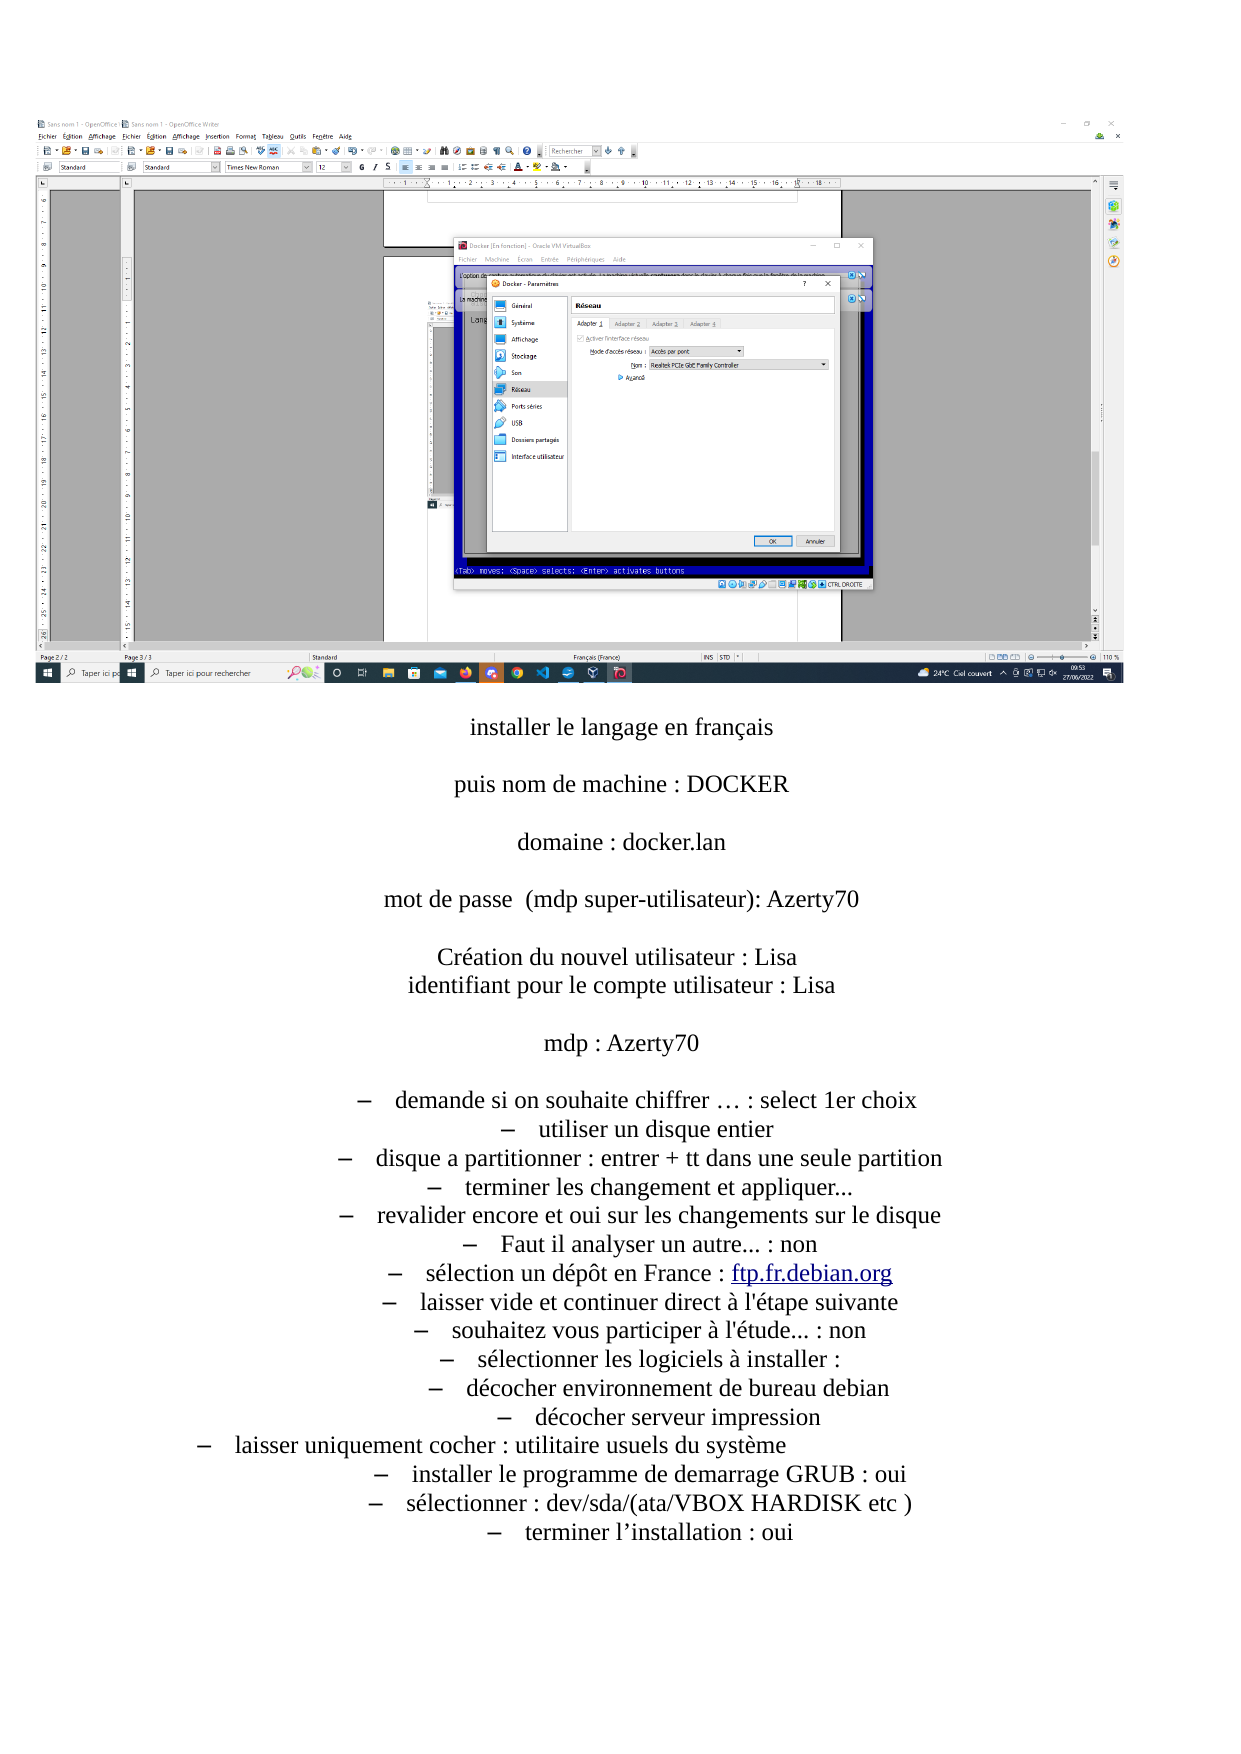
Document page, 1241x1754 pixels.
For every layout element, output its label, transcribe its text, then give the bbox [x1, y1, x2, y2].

list décocher environnement de bureau debian [111, 1373, 1207, 1402]
list sélection un dépôt en France : ftp.fr.debian.org [73, 1258, 1207, 1287]
text domaine : docker.lan [36, 827, 1207, 855]
list sélectionner les logiciels à installer : [73, 1344, 1207, 1373]
list demande si on souhaite chiffrer … : select 1er choix [73, 1085, 1207, 1114]
list sélectionner : dev/sda/(ata/VBOX HARDISK etc ) [73, 1488, 1207, 1517]
list installer le programme de demarrage GRUB : oui [73, 1459, 1207, 1488]
list terminer les changement et appliquer... [73, 1172, 1207, 1200]
list disque a partitionner : entrer + tt dans une seule partition [73, 1143, 1207, 1172]
text mdp : Azerty70 [36, 1028, 1207, 1057]
list terminer l’installation : oui [73, 1517, 1207, 1545]
list laisser uniquement cocher : utilitaire usuels du système [111, 1430, 1207, 1459]
list décocher serveur impression [111, 1402, 1207, 1430]
list revalider encore et oui sur les changements sur le disque [73, 1200, 1207, 1229]
text installer le langage en français [36, 712, 1207, 740]
list Faut il analyser un autre... : non [73, 1229, 1207, 1258]
text Création du nouvel utilisateur : Lisa [36, 942, 1207, 970]
text identifiant pour le compte utilisateur : Lisa [36, 970, 1207, 999]
text puis nom de machine : DOCKER [36, 769, 1207, 798]
list utiliser un disque entier [73, 1114, 1207, 1143]
text mot de passe (mdp super-utilisateur): Azerty70 [36, 884, 1207, 913]
list laisser vide et continuer direct à l'étape suivante [73, 1287, 1207, 1315]
picture [35, 118, 1124, 683]
list souhaitez vous participer à l'étude... : non [73, 1315, 1207, 1344]
